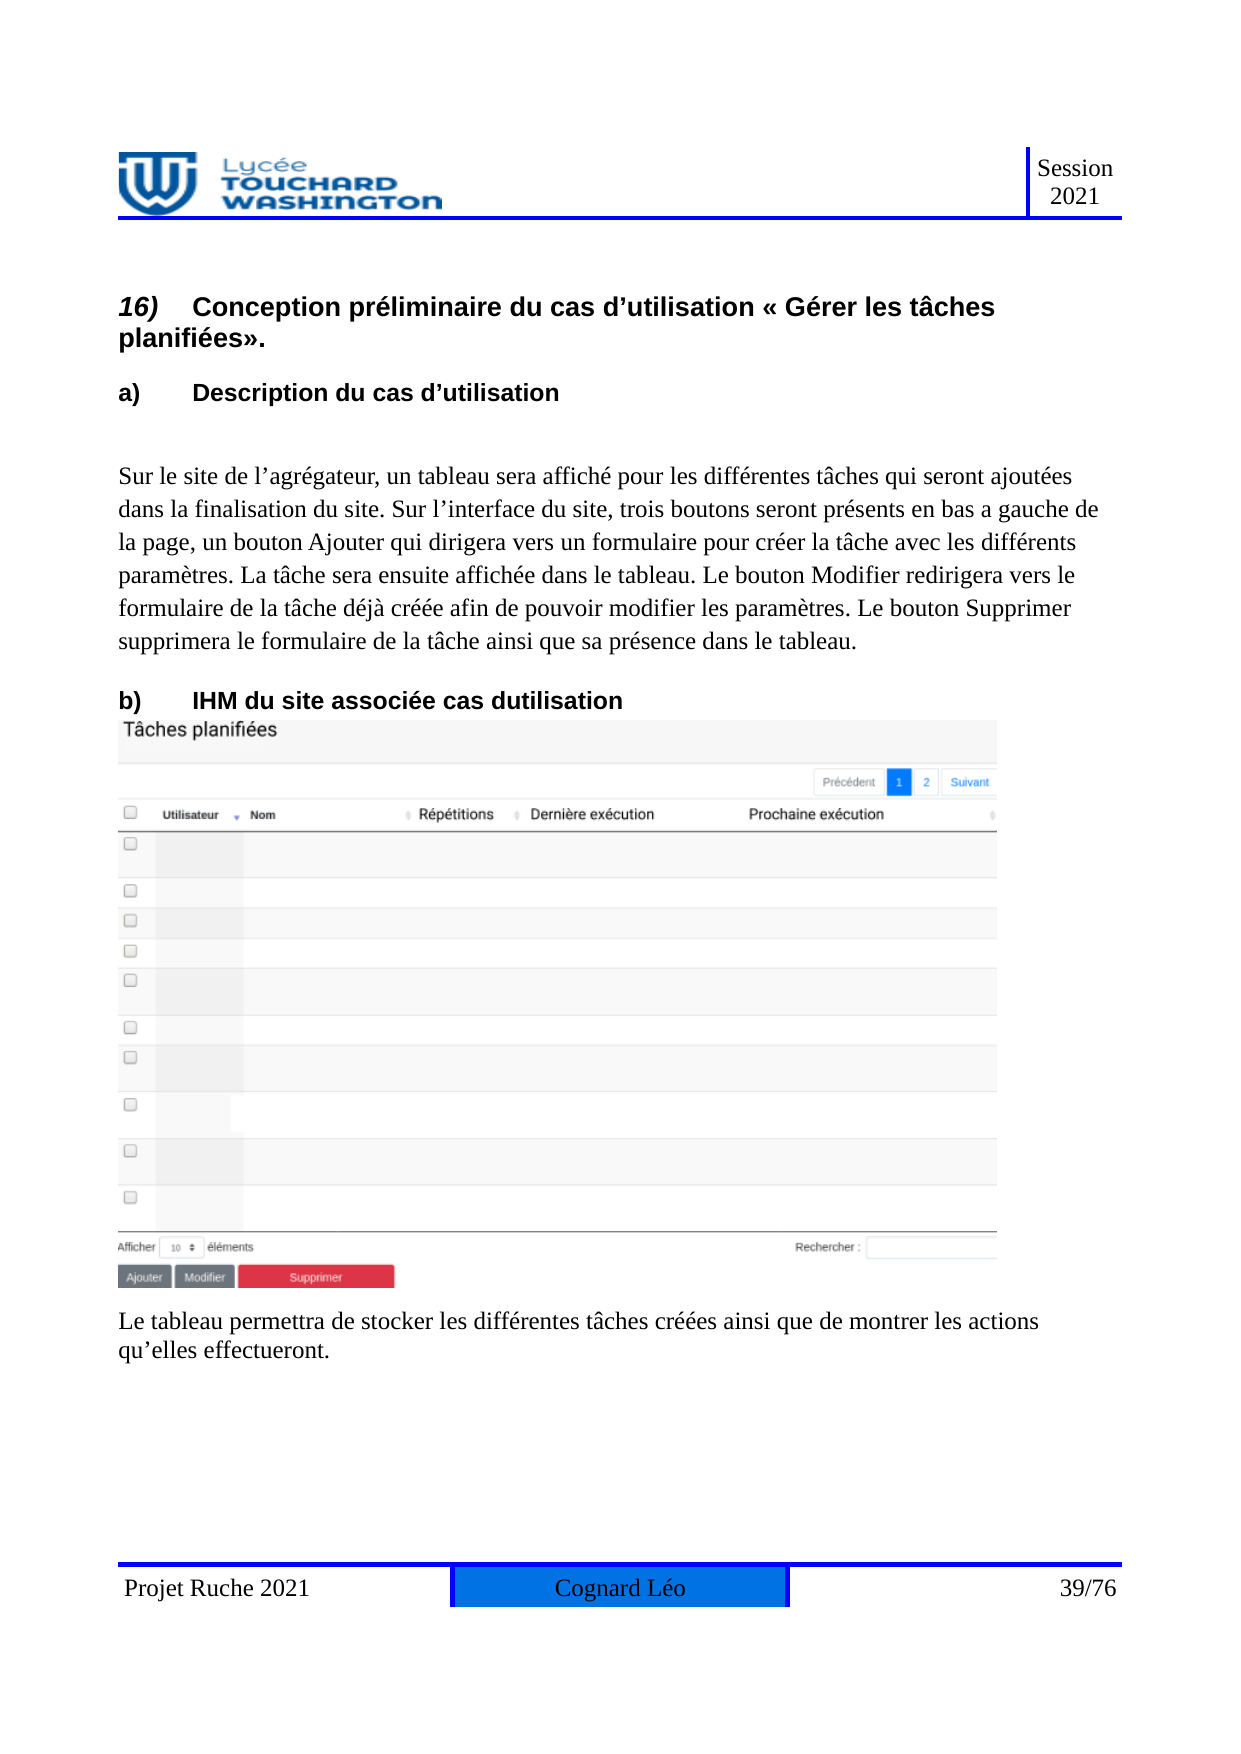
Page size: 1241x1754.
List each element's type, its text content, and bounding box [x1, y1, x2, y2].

text Sur le site de l’agrégateur, un tableau sera affiché pour les différentes tâches qui seront ajoutées dans la finalisation du site. Sur l’interface du site, trois boutons seront présents en bas a gauche de la page, un bouton Ajouter qui dirigera vers un formulaire pour créer la tâche avec les différents paramètres. La tâche sera ensuite affichée dans le tableau. Le bouton Modifier redirigera vers le formulaire de la tâche déjà créée afin de pouvoir modifier les paramètres. Le bouton Supprimer supprimera le formulaire de la tâche ainsi que sa présence dans le tableau. [118, 461, 1122, 655]
picture [118, 152, 442, 216]
subtitle Conception préliminaire du cas d’utilisation « Gérer les tâches planifiées». [118, 290, 1122, 353]
subtitle IHM du site associée cas dutilisation [118, 686, 1122, 714]
text Le tableau permettra de stocker les différentes tâches créées ainsi que de montrer les actions qu’elles effectueront. [118, 1306, 1122, 1364]
picture [118, 720, 997, 1288]
subtitle Description du cas d’utilisation [118, 378, 1122, 407]
